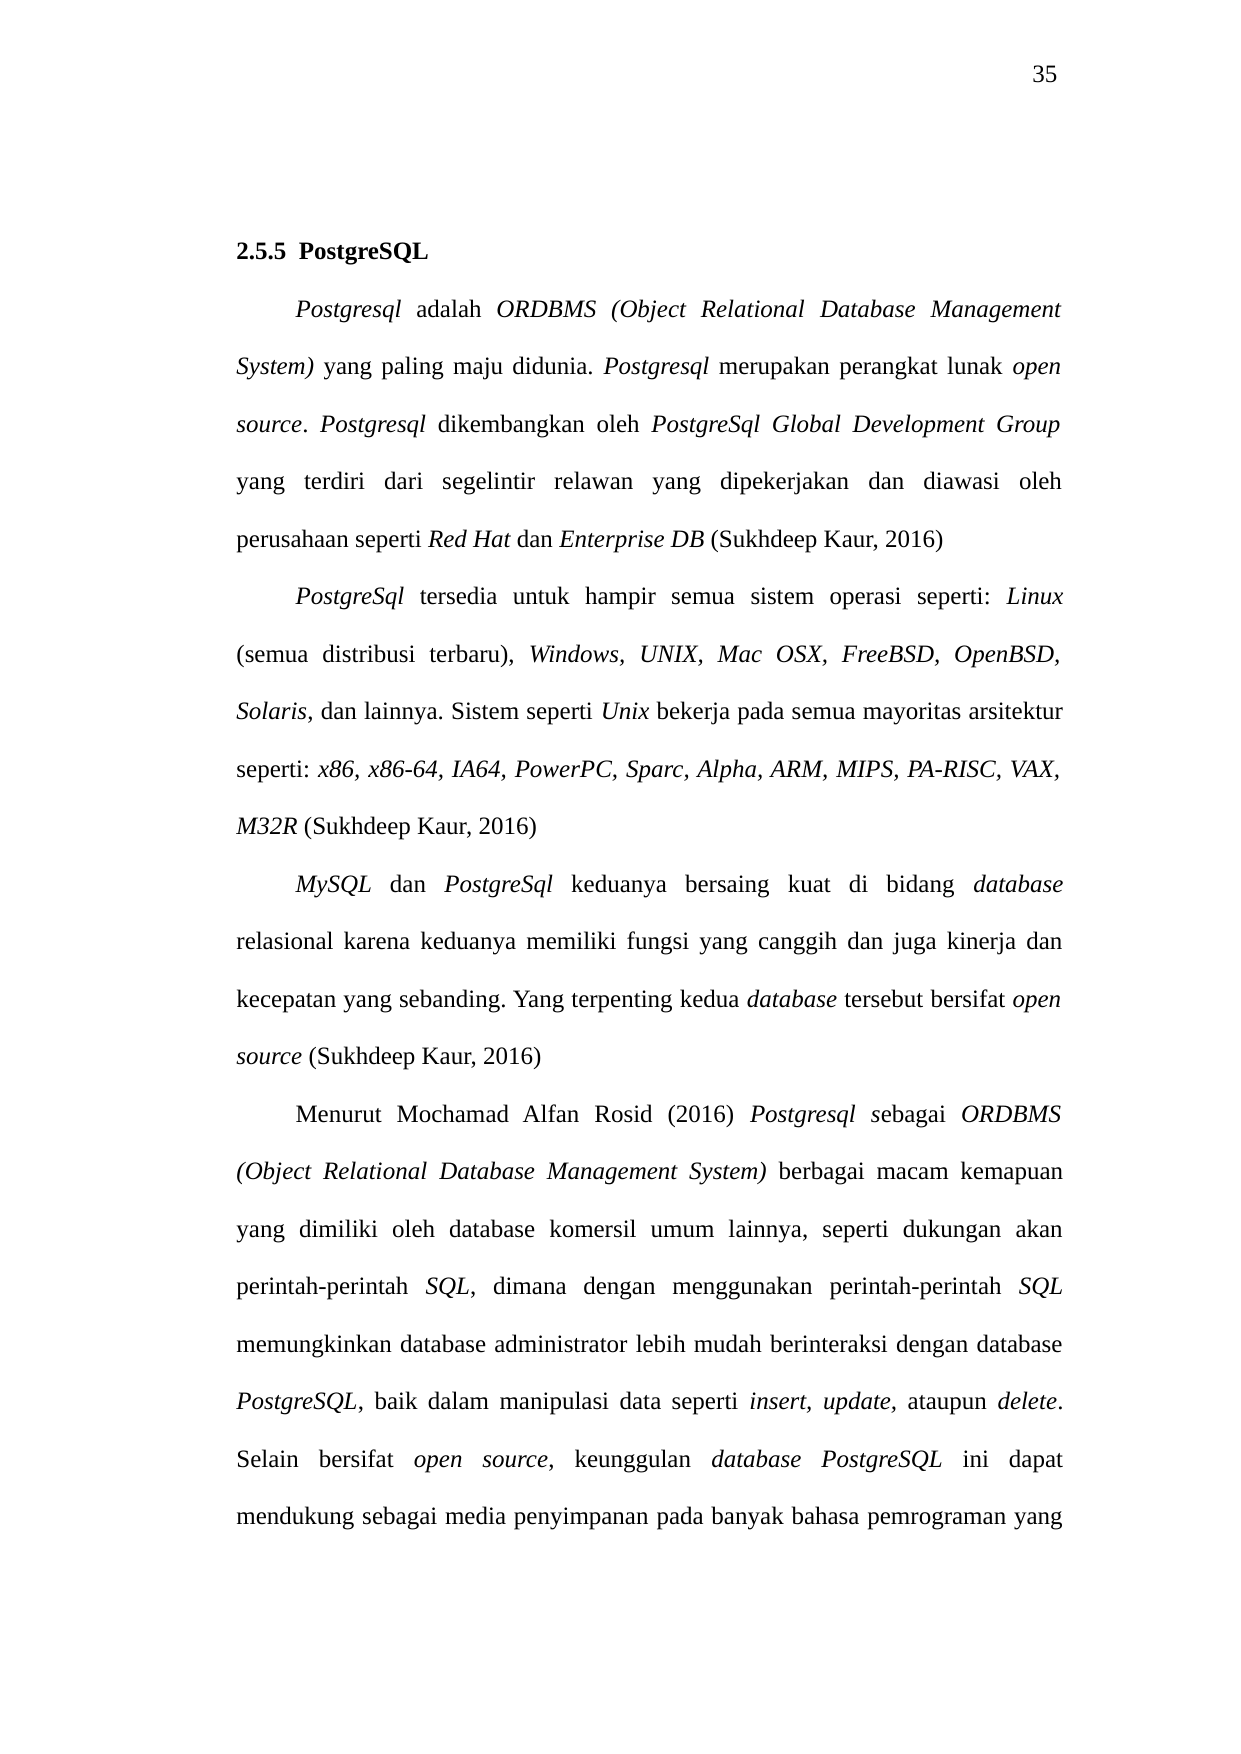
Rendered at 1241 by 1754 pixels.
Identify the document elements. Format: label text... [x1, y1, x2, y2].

text PostgreSql tersedia untuk hampir semua sistem operasi seperti: Linux (semua distribusi terbaru), Windows, UNIX, Mac OSX, FreeBSD, OpenBSD, Solaris, dan lainnya. Sistem seperti Unix bekerja pada semua mayoritas arsitektur seperti: x86, x86-64, IA64, PowerPC, Sparc, Alpha, ARM, MIPS, PA-RISC, VAX, M32R (Sukhdeep Kaur, 2016) [236, 581, 1063, 840]
text MySQL dan PostgreSql keduanya bersaing kuat di bidang database relasional karena keduanya memiliki fungsi yang canggih dan juga kinerja dan kecepatan yang sebanding. Yang terpenting kedua database tersebut bersifat open source (Sukhdeep Kaur, 2016) [236, 869, 1063, 1070]
text Menurut Mochamad Alfan Rosid (2016) Postgresql sebagai ORDBMS (Object Relational Database Management System) berbagai macam kemapuan yang dimiliki oleh database komersil umum lainnya, seperti dukungan akan perintah-perintah SQL, dimana dengan menggunakan perintah-perintah SQL memungkinkan database administrator lebih mudah berinteraksi dengan database PostgreSQL, baik dalam manipulasi data seperti insert, update, ataupun delete. Selain bersifat open source, keunggulan database PostgreSQL ini dapat mendukung sebagai media penyimpanan pada banyak bahasa pemrograman yang [236, 1099, 1063, 1530]
subtitle PostgreSQL [236, 236, 1063, 265]
text Postgresql adalah ORDBMS (Object Relational Database Management System) yang paling maju didunia. Postgresql merupakan perangkat lunak open source. Postgresql dikembangkan oleh PostgreSql Global Development Group yang terdiri dari segelintir relawan yang dipekerjakan dan diawasi oleh perusahaan seperti Red Hat dan Enterprise DB (Sukhdeep Kaur, 2016) [236, 294, 1063, 552]
